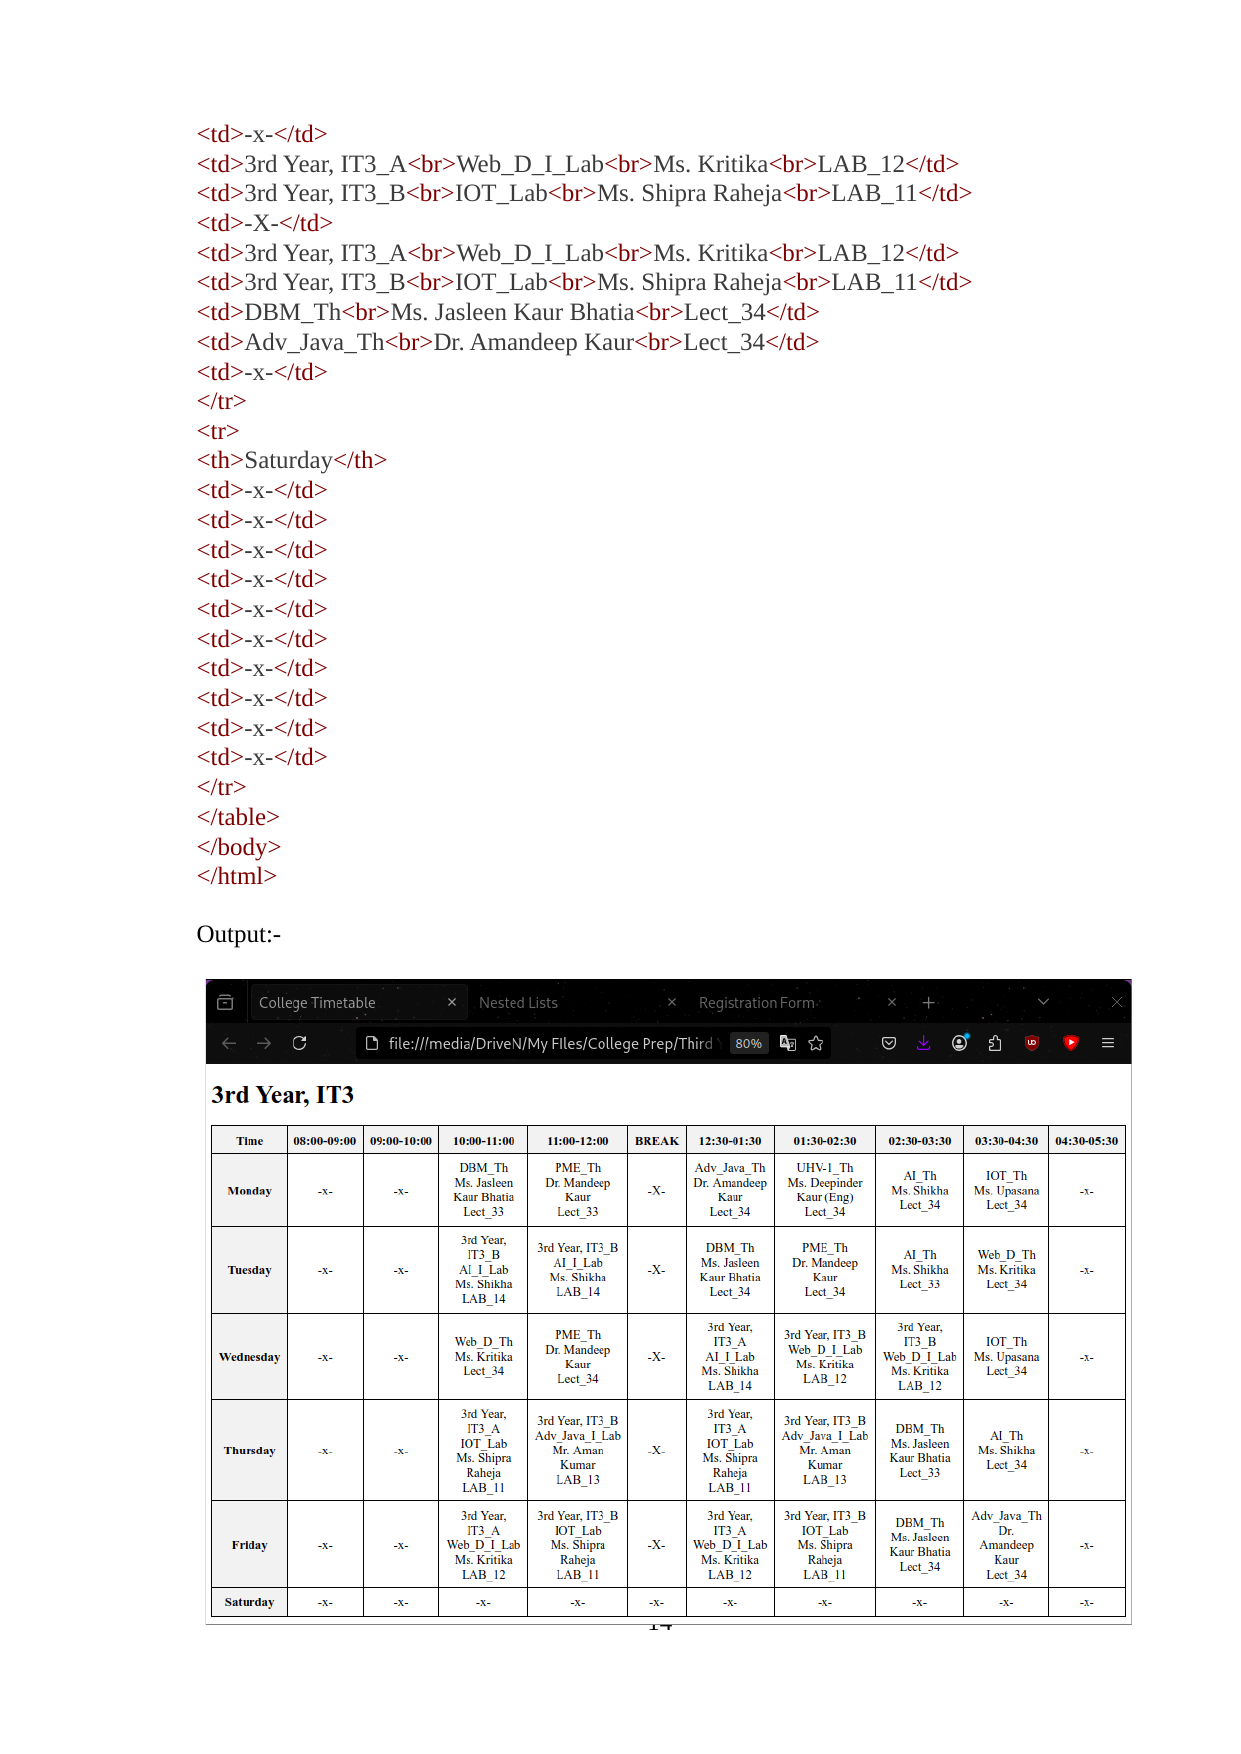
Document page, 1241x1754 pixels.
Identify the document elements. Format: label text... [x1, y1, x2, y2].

text <td>-x-</td> [196, 652, 1122, 682]
text </tr> [196, 771, 1122, 801]
text <td>-x-</td> [196, 623, 1122, 652]
text <td>-x-</td> [196, 118, 1122, 148]
text </tr> [196, 385, 1122, 415]
text <td>Adv_Java_Th<br>Dr. Amandeep Kaur<br>Lect_34</td> [196, 326, 1122, 356]
text <td>3rd Year, IT3_A<br>Web_D_I_Lab<br>Ms. Kritika<br>LAB_12</td> [196, 237, 1122, 267]
picture [205, 979, 1132, 1625]
text <td>-X-</td> [196, 207, 1122, 237]
text <td>-x-</td> [196, 504, 1122, 534]
text <tr> [196, 415, 1122, 445]
text <td>-x-</td> [196, 356, 1122, 385]
text <td>3rd Year, IT3_B<br>IOT_Lab<br>Ms. Shipra Raheja<br>LAB_11</td> [196, 267, 1122, 296]
text Output:- [196, 919, 1122, 947]
text <td>3rd Year, IT3_A<br>Web_D_I_Lab<br>Ms. Kritika<br>LAB_12</td> [196, 148, 1122, 177]
text <td>-x-</td> [196, 742, 1122, 771]
text </table> [196, 801, 1122, 831]
text </body> [196, 831, 1122, 860]
text <td>-x-</td> [196, 563, 1122, 593]
text <th>Saturday</th> [196, 445, 1122, 474]
text <td>-x-</td> [196, 474, 1122, 504]
text <td>-x-</td> [196, 593, 1122, 623]
text <td>-x-</td> [196, 712, 1122, 742]
text </html> [196, 860, 1122, 890]
text <td>-x-</td> [196, 534, 1122, 563]
text <td>3rd Year, IT3_B<br>IOT_Lab<br>Ms. Shipra Raheja<br>LAB_11</td> [196, 177, 1122, 207]
text <td>DBM_Th<br>Ms. Jasleen Kaur Bhatia<br>Lect_34</td> [196, 296, 1122, 326]
text <td>-x-</td> [196, 682, 1122, 712]
